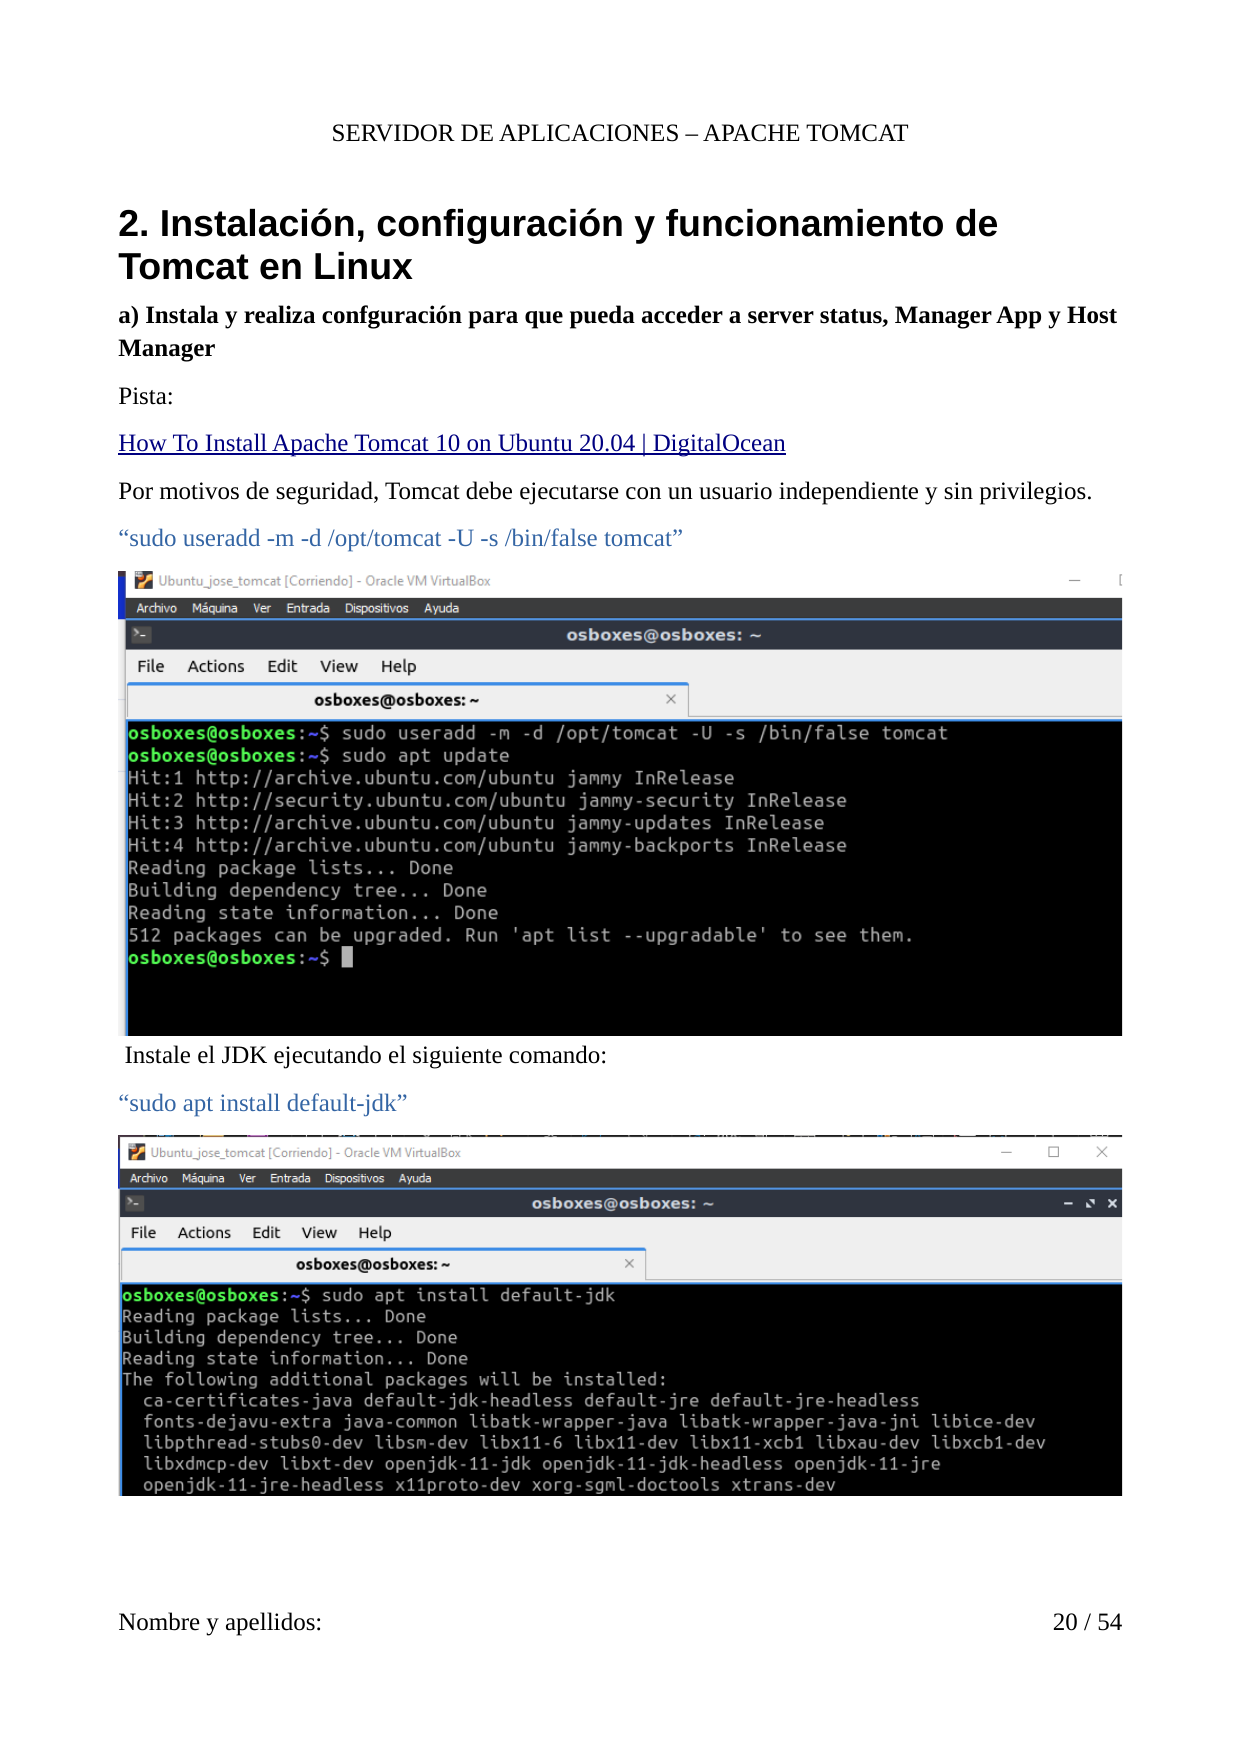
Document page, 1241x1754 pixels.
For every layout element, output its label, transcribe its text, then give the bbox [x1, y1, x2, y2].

text Instale el JDK ejecutando el siguiente comando: [118, 1036, 1122, 1069]
text Por motivos de seguridad, Tomcat debe ejecutarse con un usuario independiente y sin privilegios. [118, 476, 1122, 505]
text a) Instala y realiza confguración para que pueda acceder a server status, Manager App y Host Manager [118, 300, 1122, 362]
text “sudo apt install default-jdk” [118, 1088, 1122, 1117]
picture [118, 571, 1123, 1036]
text Pista: [118, 381, 1122, 409]
picture [118, 1135, 1123, 1496]
text How To Install Apache Tomcat 10 on Ubuntu 20.04 | DigitalOcean [118, 428, 1122, 457]
text “sudo useradd -m -d /opt/tomcat -U -s /bin/false tomcat” [118, 523, 1122, 552]
subtitle 2. Instalación, configuración y funcionamiento de Tomcat en Linux [118, 201, 1122, 288]
